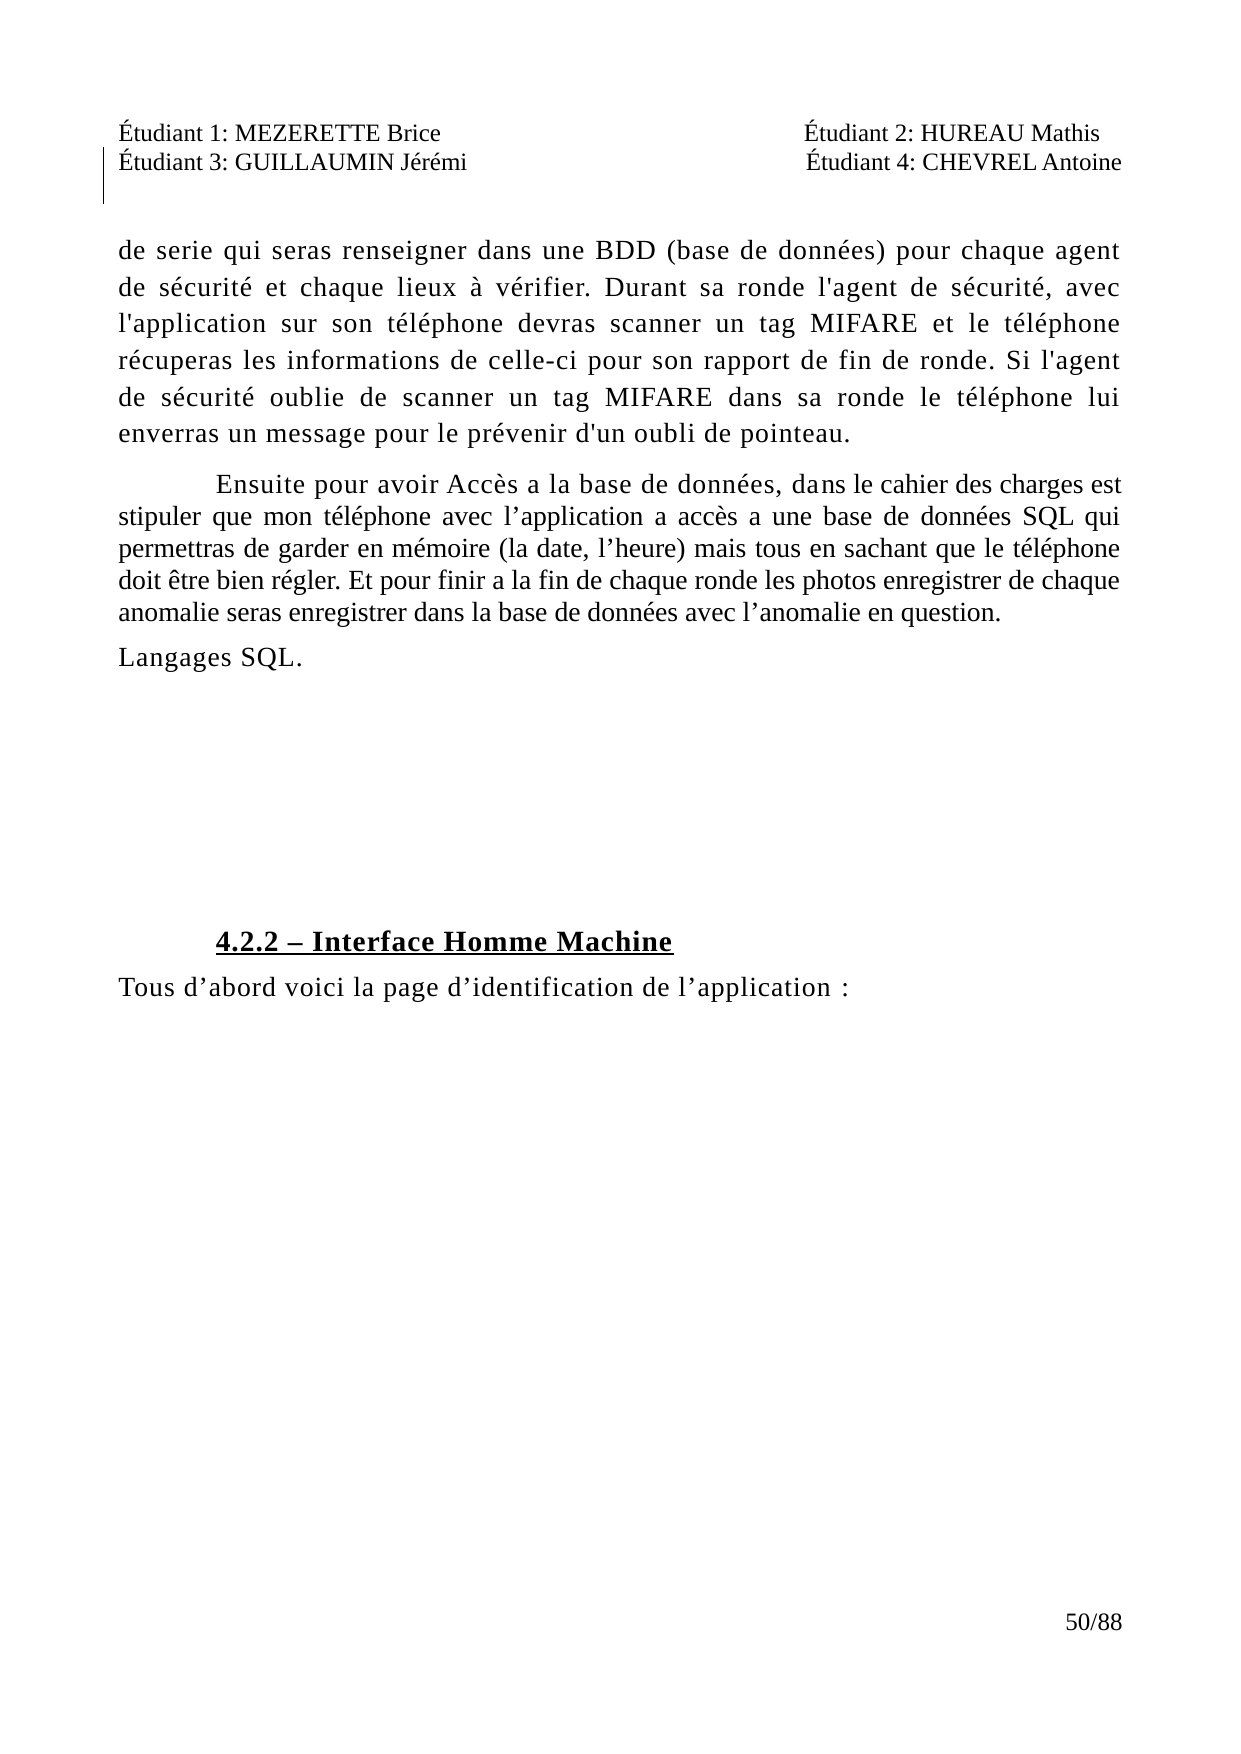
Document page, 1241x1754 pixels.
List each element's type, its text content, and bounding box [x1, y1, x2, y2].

text Langages SQL. [118, 640, 1122, 672]
subtitle 4.2.2 – Interface Homme Machine [118, 924, 1122, 958]
text Ensuite pour avoir Accès a la base de données, dans le cahier des charges est stipuler que mon téléphone avec l’application a accès a une base de données SQL qui permettras de garder en mémoire (la date, l’heure) mais tous en sachant que le téléphone doit être bien régler. Et pour finir a la fin de chaque ronde les photos enregistrer de chaque anomalie seras enregistrer dans la base de données avec l’anomalie en question. [118, 468, 1122, 627]
text de serie qui seras renseigner dans une BDD (base de données) pour chaque agent de sécurité et chaque lieux à vérifier. Durant sa ronde l'agent de sécurité, avec l'application sur son téléphone devras scanner un tag MIFARE et le téléphone récuperas les informations de celle-ci pour son rapport de fin de ronde. Si l'agent de sécurité oublie de scanner un tag MIFARE dans sa ronde le téléphone lui enverras un message pour le prévenir d'un oubli de pointeau. [118, 234, 1122, 448]
text Tous d’abord voici la page d’identification de l’application : [118, 970, 1122, 1002]
